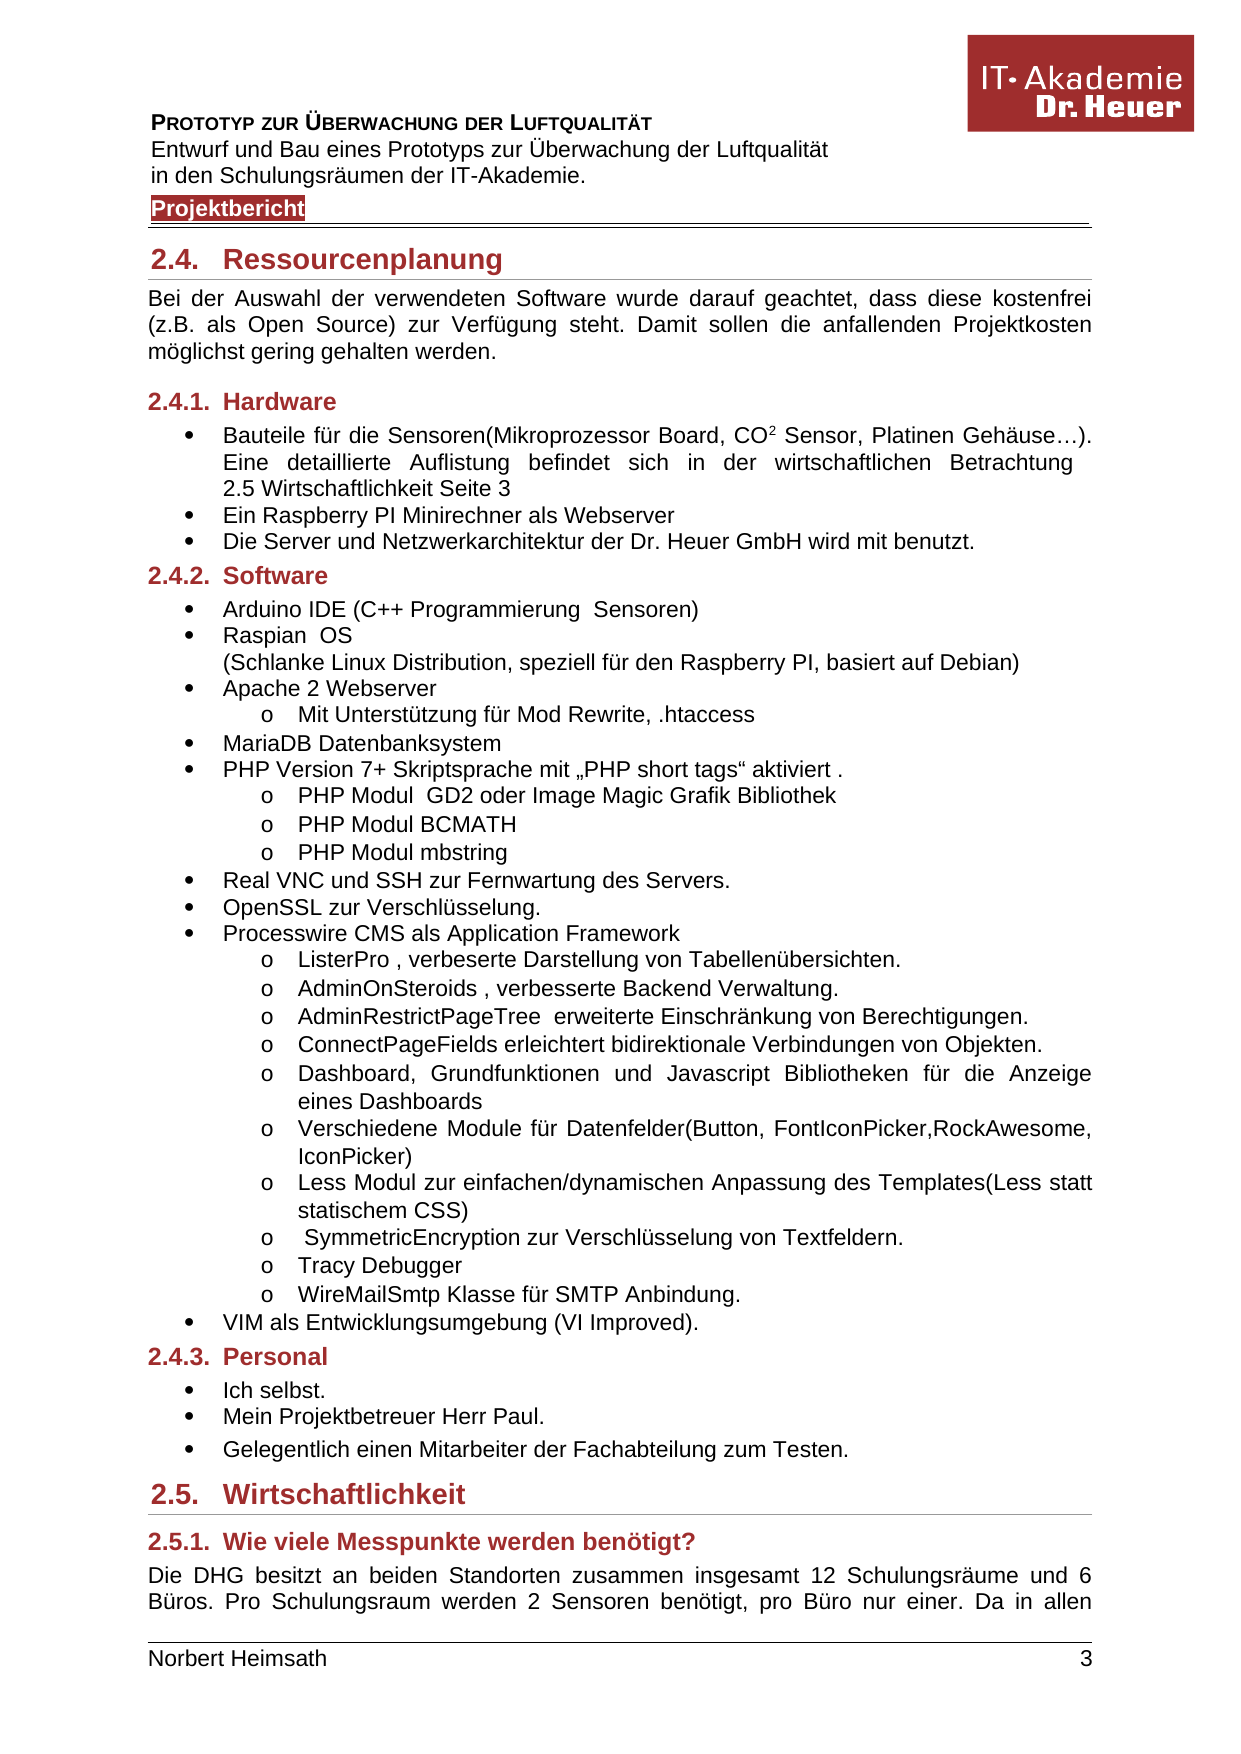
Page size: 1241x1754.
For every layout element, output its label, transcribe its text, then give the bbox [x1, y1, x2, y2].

list Apache 2 Webserver [185, 675, 1092, 701]
list Dashboard, Grundfunktionen und Javascript Bibliotheken für die Anzeige eines Dashboards [260, 1060, 1092, 1114]
text Bei der Auswahl der verwendeten Software wurde darauf geachtet, dass diese kostenfrei (z.B. als Open Source) zur Verfügung steht. Damit sollen die anfallenden Projektkosten möglichst gering gehalten werden. [148, 285, 1092, 364]
list PHP Modul mbstring [260, 839, 1092, 867]
list Ein Raspberry PI Minirechner als Webserver [185, 502, 1092, 528]
list Arduino IDE (C++ Programmierung Sensoren) [185, 596, 1092, 622]
list MariaDB Datenbanksystem [185, 730, 1092, 756]
subtitle Wirtschaftlichkeit [148, 1474, 1092, 1514]
list Raspian OS (Schlanke Linux Distribution, speziell für den Raspberry PI, basiert auf Debian) [185, 622, 1092, 675]
subtitle Hardware [148, 387, 1092, 416]
list SymmetricEncryption zur Verschlüsselung von Textfeldern. [260, 1224, 1092, 1252]
subtitle Personal [148, 1342, 1092, 1370]
list ListerPro , verbeserte Darstellung von Tabellenübersichten. [260, 946, 1092, 975]
subtitle Software [148, 561, 1092, 589]
list Less Modul zur einfachen/dynamischen Anpassung des Templates(Less statt statischem CSS) [260, 1169, 1092, 1224]
list Die Server und Netzwerkarchitektur der Dr. Heuer GmbH wird mit benutzt. [185, 528, 1092, 554]
list PHP Version 7+ Skriptsprache mit „PHP short tags“ aktiviert . [185, 756, 1092, 782]
list Tracy Debugger [260, 1252, 1092, 1281]
list Gelegentlich einen Mitarbeiter der Fachabteilung zum Testen. [185, 1436, 1092, 1462]
text Die DHG besitzt an beiden Standorten zusammen insgesamt 12 Schulungsräume und 6 Büros. Pro Schulungsraum werden 2 Sensoren benötigt, pro Büro nur einer. Da in allen [148, 1562, 1092, 1614]
list PHP Modul GD2 oder Image Magic Grafik Bibliothek [260, 782, 1092, 811]
subtitle Ressourcenplanung [148, 239, 1092, 279]
list AdminOnSteroids , verbesserte Backend Verwaltung. [260, 975, 1092, 1003]
list Real VNC und SSH zur Fernwartung des Servers. [185, 867, 1092, 894]
list Mit Unterstützung für Mod Rewrite, .htaccess [260, 701, 1092, 730]
subtitle Wie viele Messpunkte werden benötigt? [148, 1527, 1092, 1555]
list PHP Modul BCMATH [260, 811, 1092, 839]
list ConnectPageFields erleichtert bidirektionale Verbindungen von Objekten. [260, 1031, 1092, 1060]
list AdminRestrictPageTree erweiterte Einschränkung von Berechtigungen. [260, 1003, 1092, 1031]
list WireMailSmtp Klasse für SMTP Anbindung. [260, 1281, 1092, 1309]
list OpenSSL zur Verschlüsselung. [185, 894, 1092, 920]
list Processwire CMS als Application Framework [185, 920, 1092, 946]
list Verschiedene Module für Datenfelder(Button, FontIconPicker,RockAwesome, IconPicker) [260, 1114, 1092, 1169]
list Ich selbst. [185, 1377, 1092, 1403]
list Mein Projektbetreuer Herr Paul. [185, 1403, 1092, 1429]
list VIM als Entwicklungsumgebung (VI Improved). [185, 1309, 1092, 1335]
list Bauteile für die Sensoren(Mikroprozessor Board, CO2 Sensor, Platinen Gehäuse…). Eine detaillierte Auflistung befindet sich in der wirtschaftlichen Betrachtung 2.5 Wirtschaftlichkeit Seite 3 [185, 422, 1092, 502]
